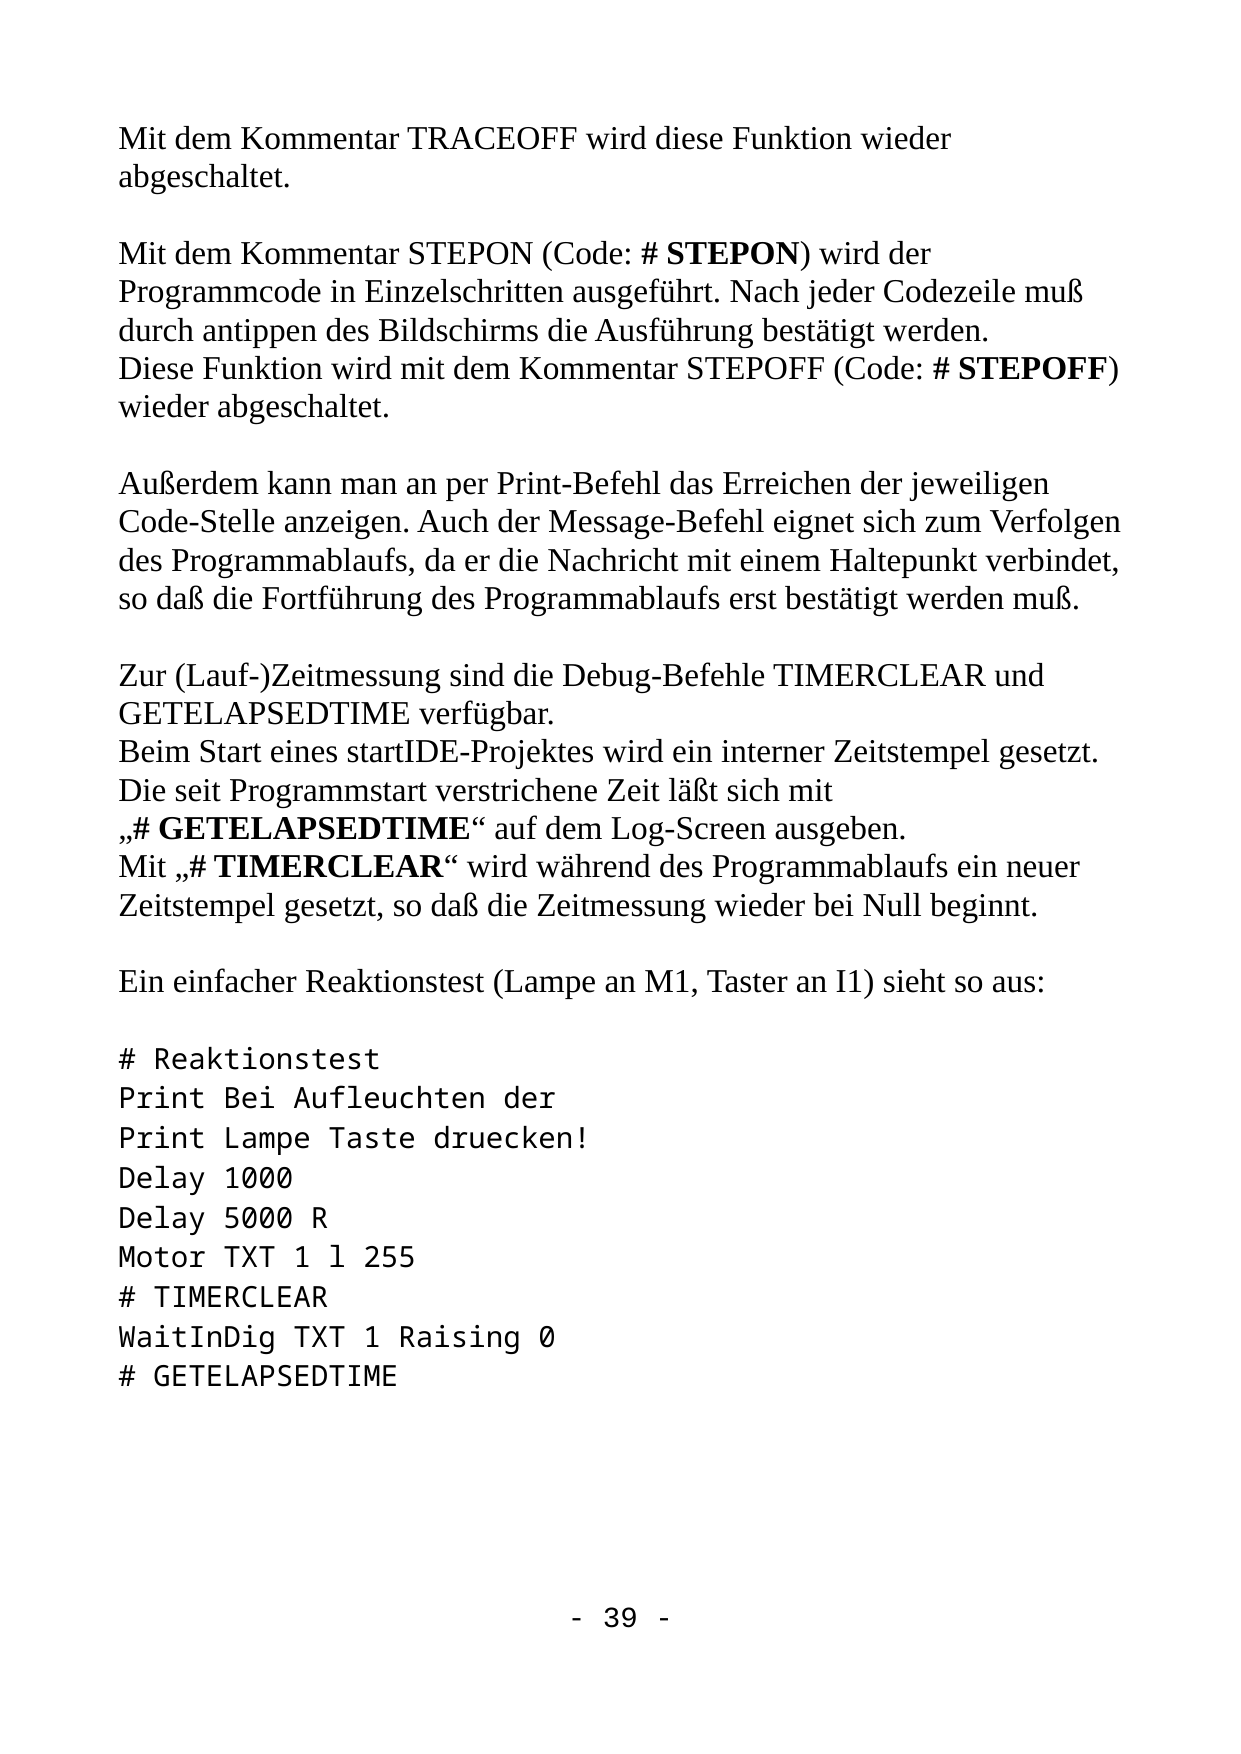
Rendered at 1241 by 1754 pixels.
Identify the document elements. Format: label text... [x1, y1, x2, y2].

text Mit dem Kommentar STEPON (Code: # STEPON) wird der Programmcode in Einzelschritten ausgeführt. Nach jeder Codezeile muß durch antippen des Bildschirms die Ausführung bestätigt werden. [118, 233, 1122, 348]
text # Reaktionstest Print Bei Aufleuchten der Print Lampe Taste druecken! Delay 1000 Delay 5000 R Motor TXT 1 l 255 # TIMERCLEAR WaitInDig TXT 1 Raising 0 # GETELAPSEDTIME [118, 1038, 1122, 1441]
text Mit dem Kommentar TRACEOFF wird diese Funktion wieder abgeschaltet. [118, 118, 1122, 195]
text Ein einfacher Reaktionstest (Lampe an M1, Taster an I1) sieht so aus: [118, 961, 1122, 1000]
text Mit „# TIMERCLEAR“ wird während des Programmablaufs ein neuer Zeitstempel gesetzt, so daß die Zeitmessung wieder bei Null beginnt. [118, 846, 1122, 923]
text „# GETELAPSEDTIME“ auf dem Log-Screen ausgeben. [118, 808, 1122, 846]
text Außerdem kann man an per Print-Befehl das Erreichen der jeweiligen Code-Stelle anzeigen. Auch der Message-Befehl eignet sich zum Verfolgen des Programmablaufs, da er die Nachricht mit einem Haltepunkt verbindet, so daß die Fortführung des Programmablaufs erst bestätigt werden muß. [118, 463, 1122, 616]
text Diese Funktion wird mit dem Kommentar STEPOFF (Code: # STEPOFF) wieder abgeschaltet. [118, 348, 1122, 425]
text Beim Start eines startIDE-Projektes wird ein interner Zeitstempel gesetzt. Die seit Programmstart verstrichene Zeit läßt sich mit [118, 731, 1122, 808]
text Zur (Lauf-)Zeitmessung sind die Debug-Befehle TIMERCLEAR und GETELAPSEDTIME verfügbar. [118, 655, 1122, 731]
